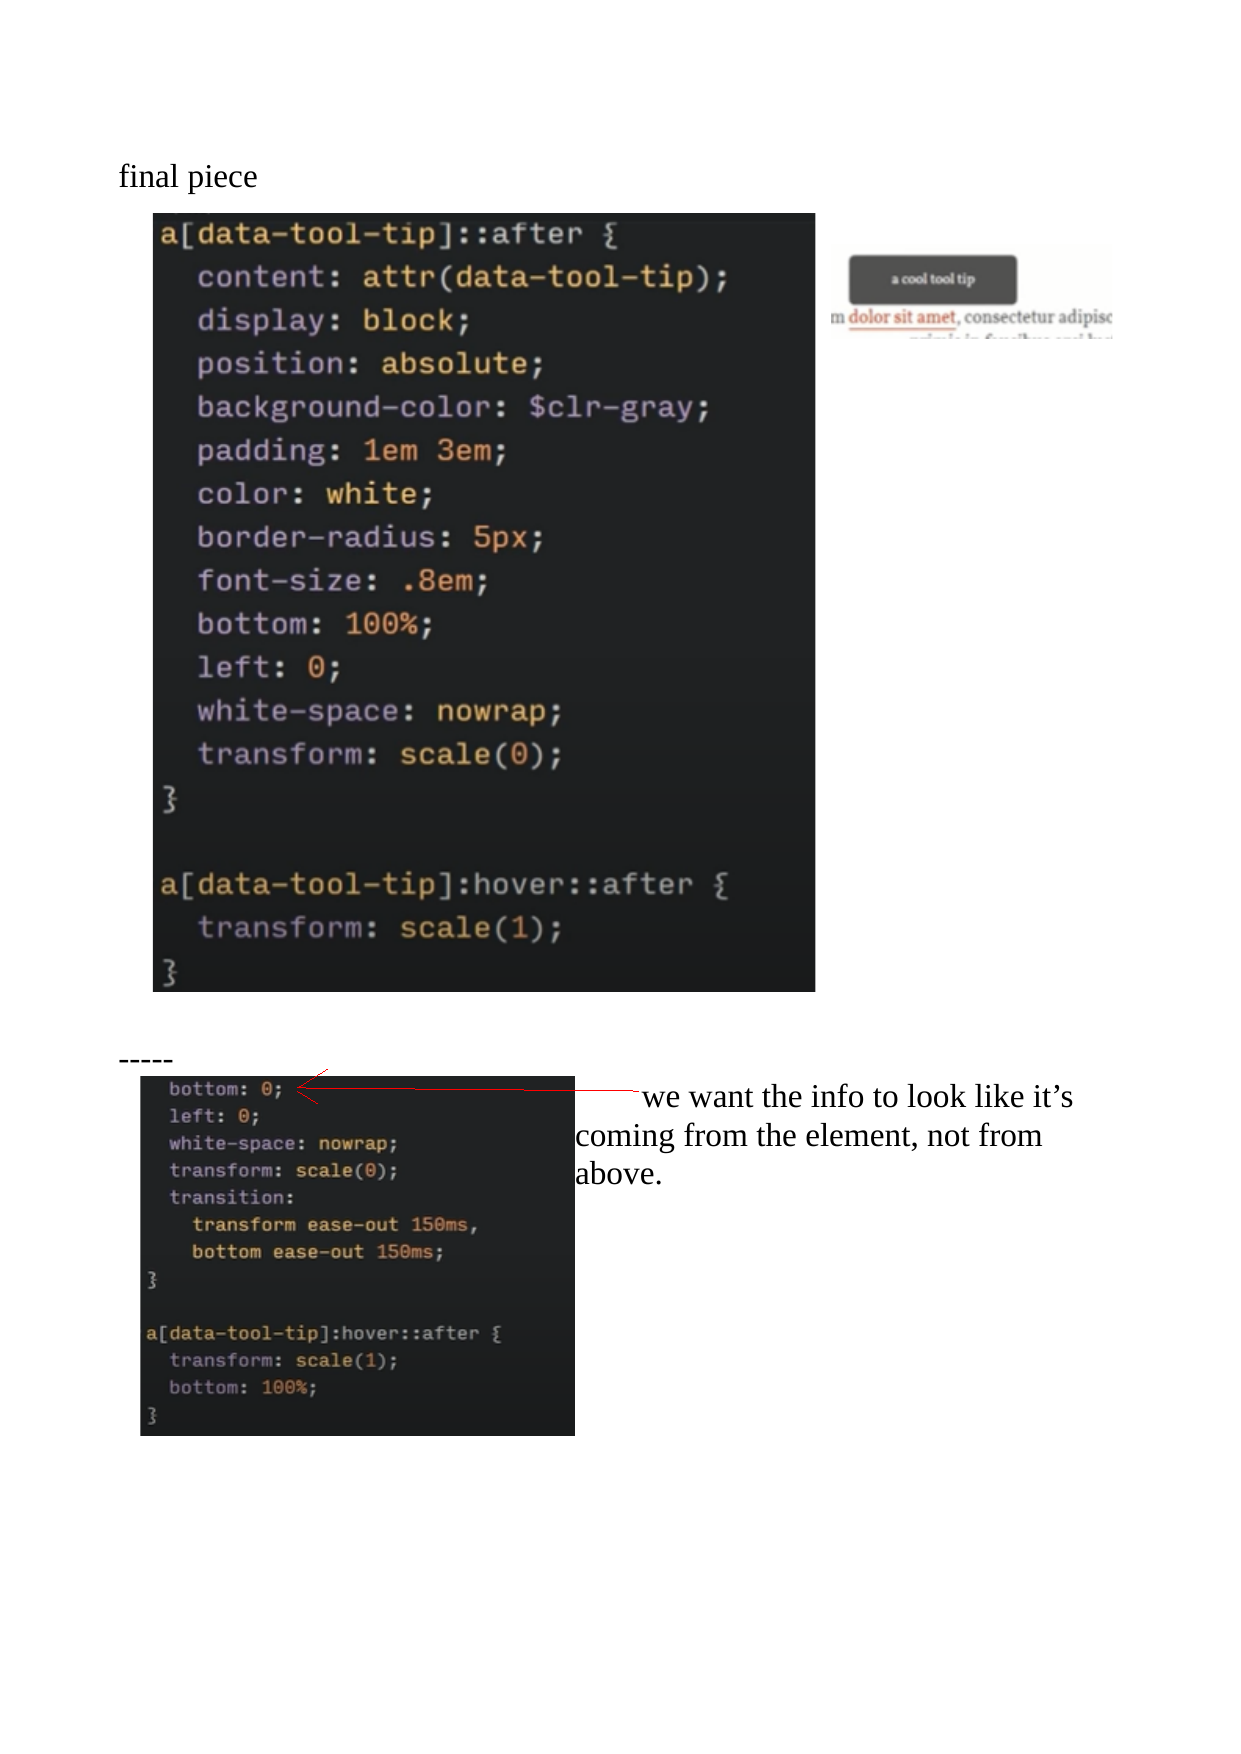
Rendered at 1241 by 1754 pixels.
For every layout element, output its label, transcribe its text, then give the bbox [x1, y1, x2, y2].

picture [152, 213, 816, 992]
text [118, 1076, 140, 1191]
picture [831, 244, 1113, 339]
text we want the info to look like it’s coming from the element, not from above. [575, 1076, 1122, 1191]
text ----- [118, 1038, 1122, 1076]
picture [140, 1076, 575, 1436]
text final piece [118, 156, 1122, 195]
